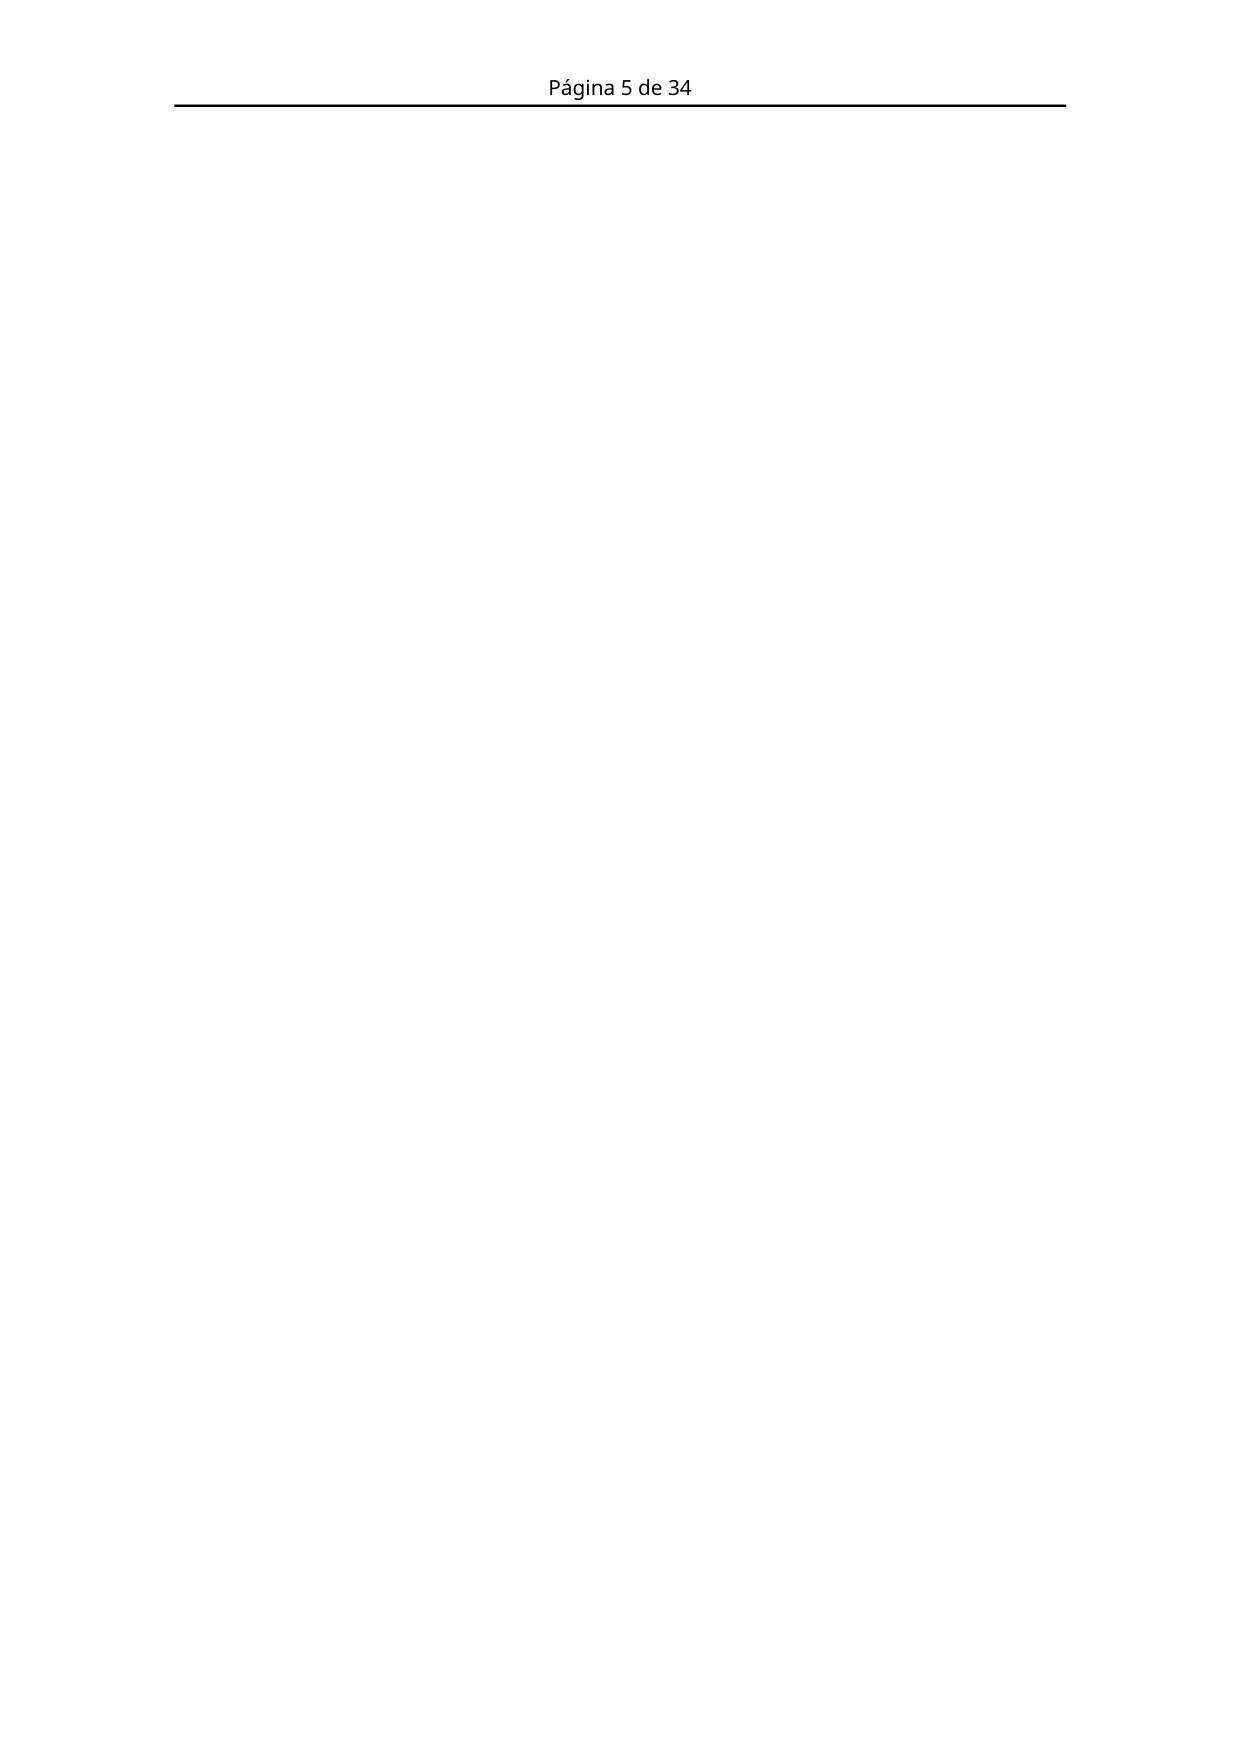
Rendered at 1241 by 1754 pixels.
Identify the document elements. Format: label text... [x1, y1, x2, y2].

text Página 5 de 34 [150, 73, 1089, 102]
